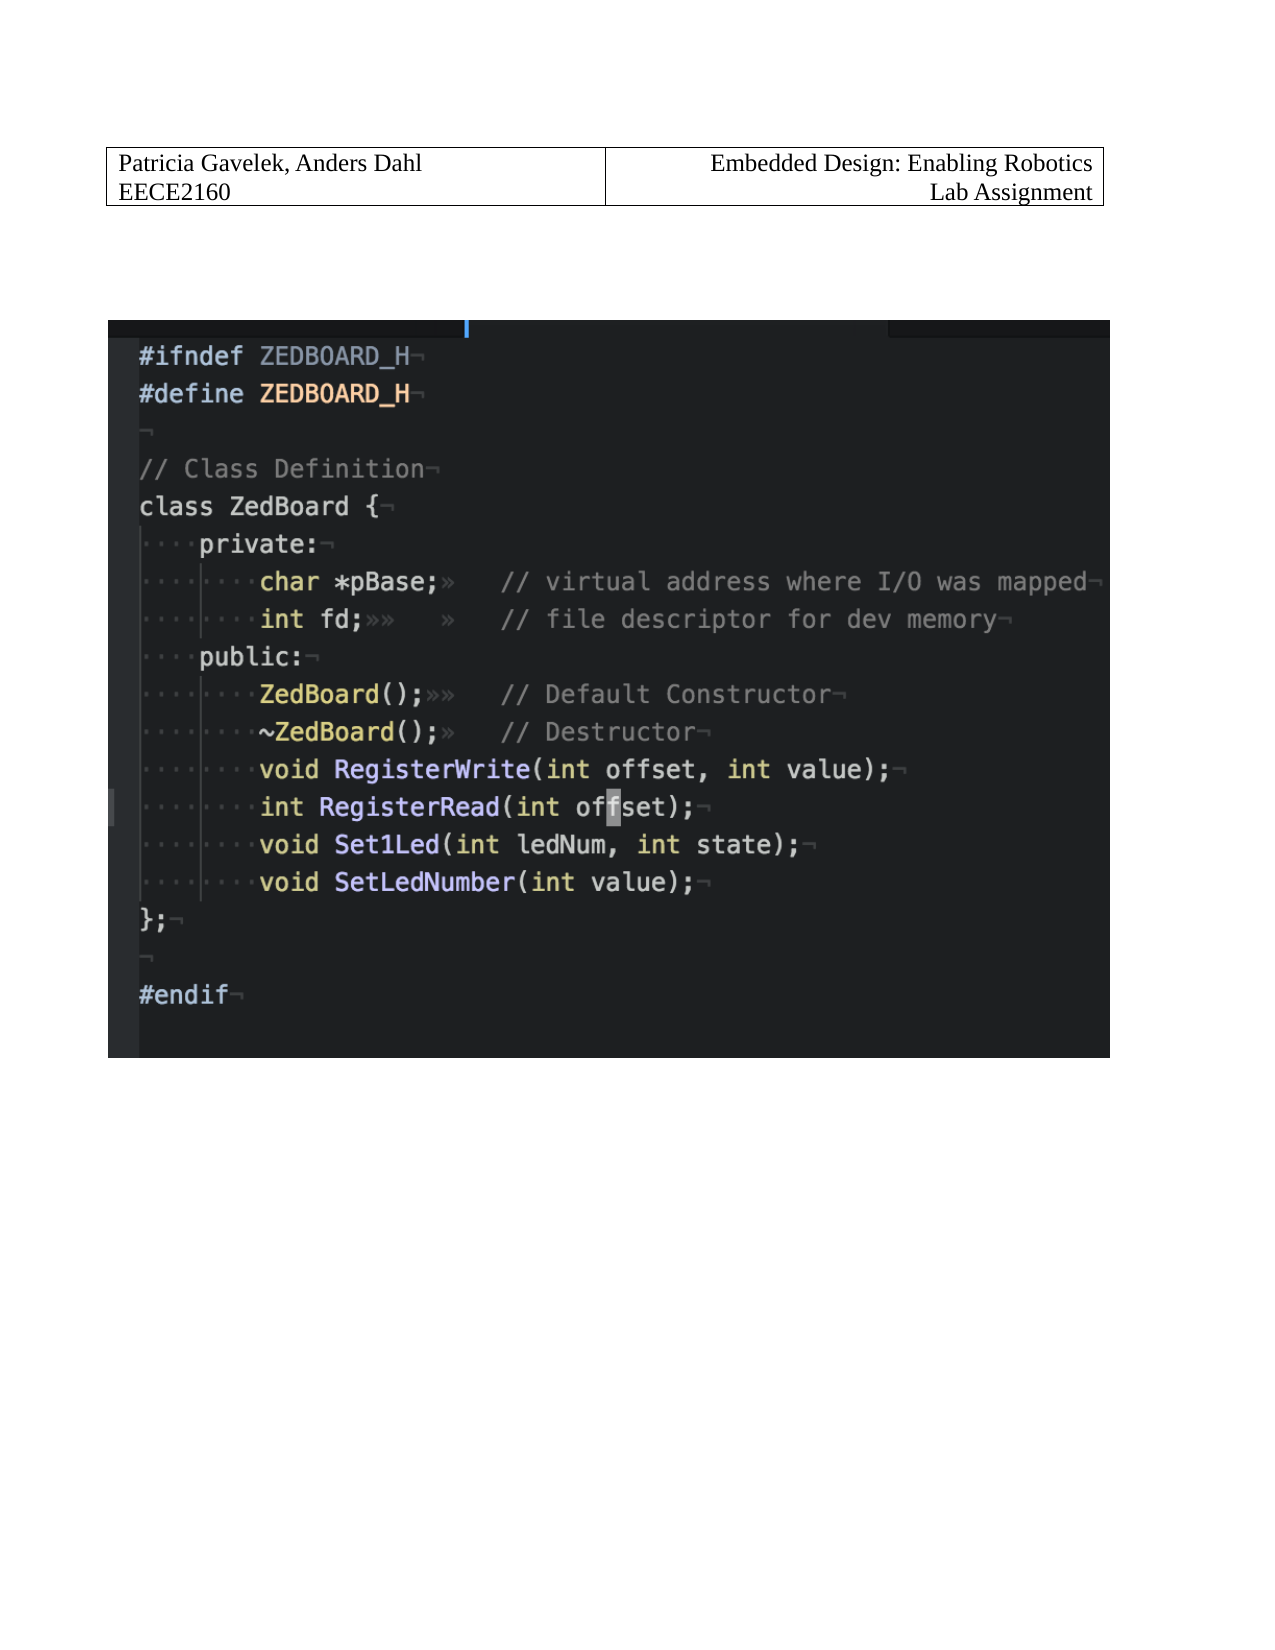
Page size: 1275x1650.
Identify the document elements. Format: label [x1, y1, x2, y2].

picture [108, 320, 1110, 1058]
